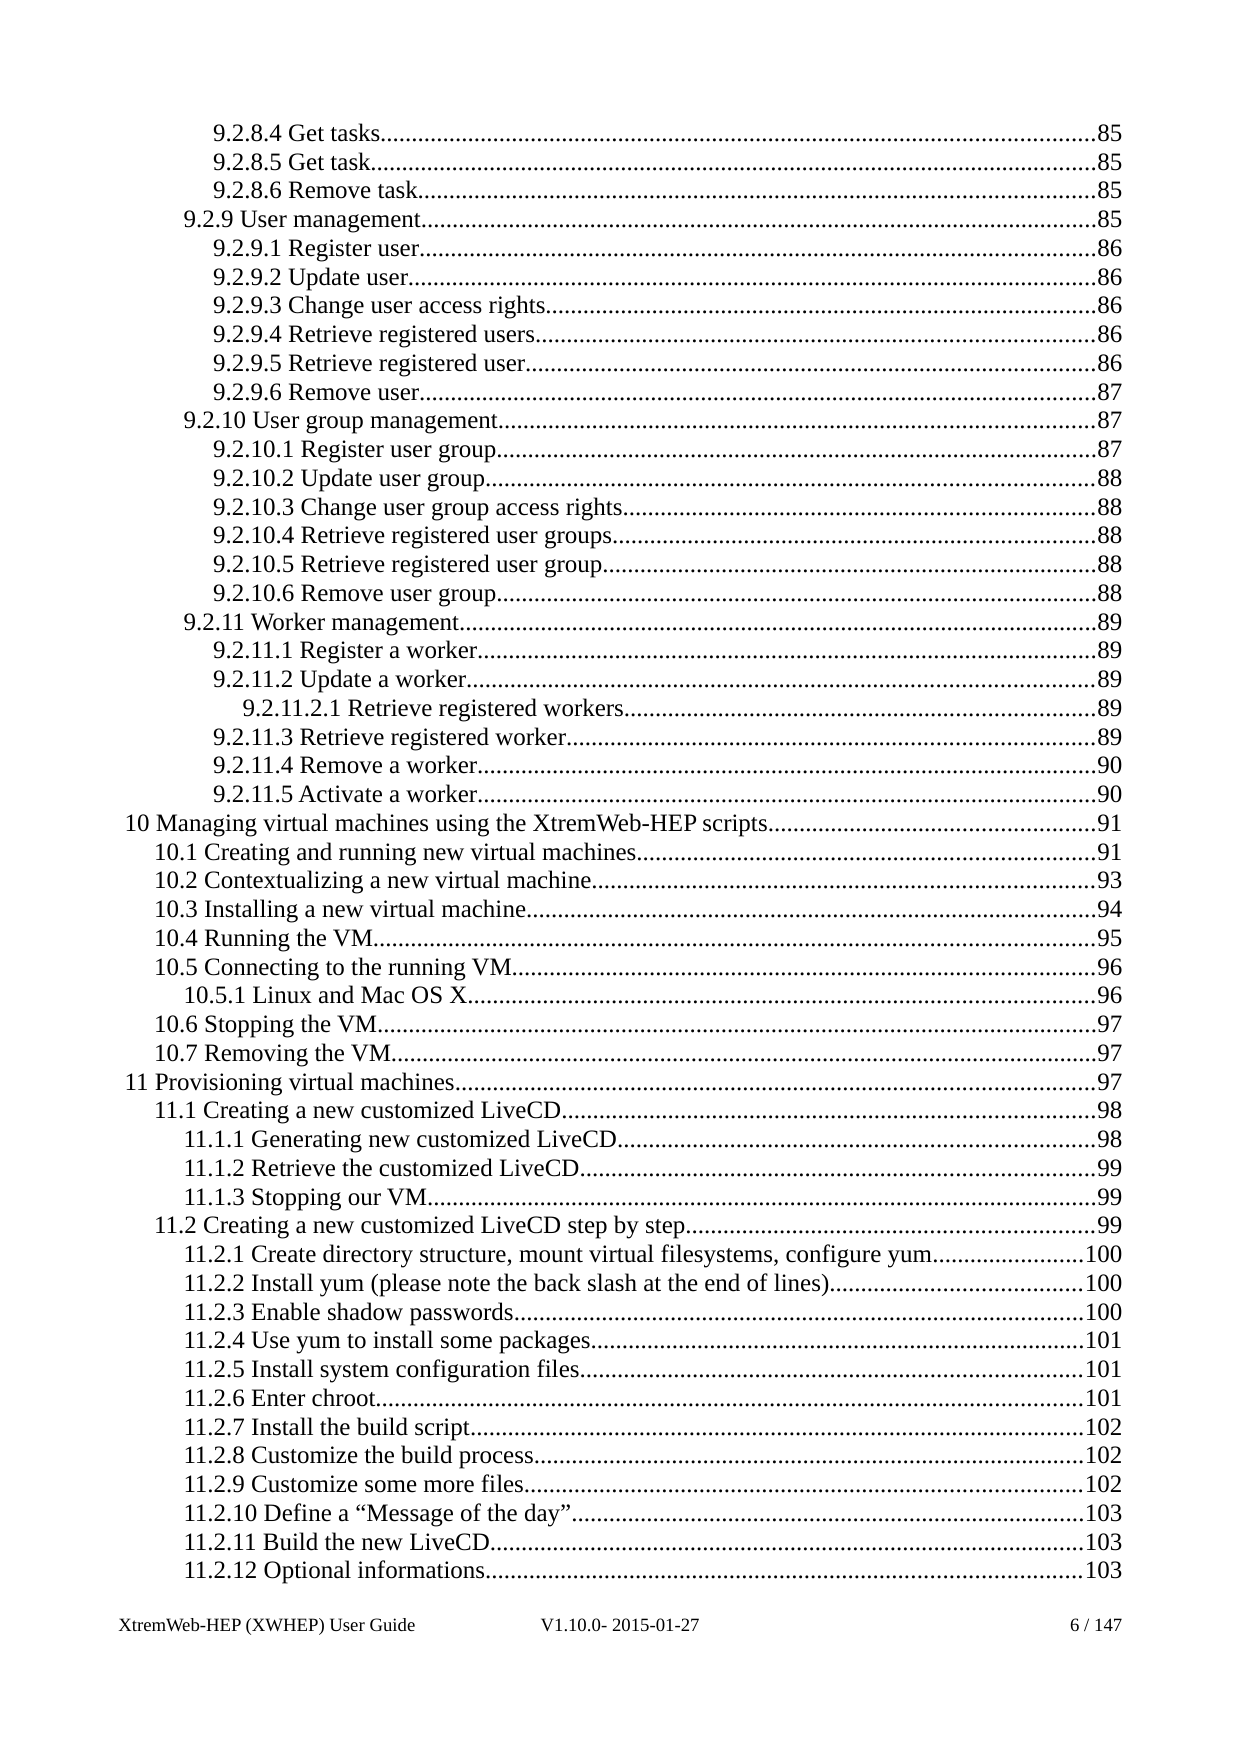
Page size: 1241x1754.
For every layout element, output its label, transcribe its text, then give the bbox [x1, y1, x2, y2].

text 11.2.7 Install the build script 102 [177, 1412, 1122, 1441]
text 11.2.2 Install yum (please note the back slash at the end of lines) 100 [177, 1268, 1122, 1297]
text 9.2.10.4 Retrieve registered user groups 88 [207, 521, 1122, 549]
text 9.2.9.3 Change user access rights 86 [207, 291, 1122, 319]
text 9.2.11.1 Register a worker 89 [207, 636, 1122, 664]
text 9.2.10.2 Update user group 88 [207, 463, 1122, 492]
text 11.2.4 Use yum to install some packages 101 [177, 1326, 1122, 1354]
text 10.7 Removing the VM 97 [148, 1038, 1122, 1067]
text 9.2.9.2 Update user 86 [207, 262, 1122, 291]
text 9.2.10 User group management 87 [177, 406, 1122, 434]
text 11.2.9 Customize some more files 102 [177, 1469, 1122, 1498]
text 9.2.9.1 Register user 86 [207, 233, 1122, 262]
text 9.2.8.5 Get task 85 [207, 147, 1122, 176]
text 11.2 Creating a new customized LiveCD step by step 99 [148, 1211, 1122, 1239]
text 11.2.6 Enter chroot 101 [177, 1383, 1122, 1412]
text 9.2.11 Worker management 89 [177, 607, 1122, 636]
text 11.2.1 Create directory structure, mount virtual filesystems, configure yum 100 [177, 1239, 1122, 1268]
text 11.2.5 Install system configuration files 101 [177, 1354, 1122, 1383]
text 11.2.10 Define a “Message of the day” 103 [177, 1498, 1122, 1527]
text 10.4 Running the VM 95 [148, 923, 1122, 952]
text 9.2.10.5 Retrieve registered user group 88 [207, 549, 1122, 578]
text 11.2.8 Customize the build process 102 [177, 1441, 1122, 1469]
text 10.6 Stopping the VM 97 [148, 1009, 1122, 1038]
text 11.2.3 Enable shadow passwords 100 [177, 1297, 1122, 1326]
text 9.2.11.4 Remove a worker 90 [207, 751, 1122, 779]
text 10.2 Contextualizing a new virtual machine 93 [148, 866, 1122, 894]
text 10.1 Creating and running new virtual machines 91 [148, 837, 1122, 866]
text 10.5.1 Linux and Mac OS X 96 [177, 981, 1122, 1009]
text 9.2.9 User management 85 [177, 204, 1122, 233]
text 9.2.11.5 Activate a worker 90 [207, 779, 1122, 808]
text 9.2.11.2.1 Retrieve registered workers 89 [236, 693, 1122, 722]
text 11.1 Creating a new customized LiveCD 98 [148, 1096, 1122, 1124]
text 9.2.10.3 Change user group access rights 88 [207, 492, 1122, 521]
text 9.2.9.6 Remove user 87 [207, 377, 1122, 406]
text 9.2.10.6 Remove user group 88 [207, 578, 1122, 607]
text 11.1.3 Stopping our VM 99 [177, 1182, 1122, 1211]
text 11.2.11 Build the new LiveCD 103 [177, 1527, 1122, 1556]
text 9.2.8.4 Get tasks 85 [207, 118, 1122, 147]
text 10.5 Connecting to the running VM 96 [148, 952, 1122, 981]
text 9.2.9.5 Retrieve registered user 86 [207, 348, 1122, 377]
text 11 Provisioning virtual machines 97 [118, 1067, 1122, 1096]
text 10 Managing virtual machines using the XtremWeb-HEP scripts 91 [118, 808, 1122, 837]
text 10.3 Installing a new virtual machine 94 [148, 894, 1122, 923]
text 9.2.9.4 Retrieve registered users 86 [207, 319, 1122, 348]
text 9.2.11.2 Update a worker 89 [207, 664, 1122, 693]
text 11.2.12 Optional informations 103 [177, 1556, 1122, 1584]
text 9.2.10.1 Register user group 87 [207, 434, 1122, 463]
text 9.2.11.3 Retrieve registered worker 89 [207, 722, 1122, 751]
text 9.2.8.6 Remove task 85 [207, 176, 1122, 204]
text 11.1.1 Generating new customized LiveCD 98 [177, 1124, 1122, 1153]
text 11.1.2 Retrieve the customized LiveCD 99 [177, 1153, 1122, 1182]
